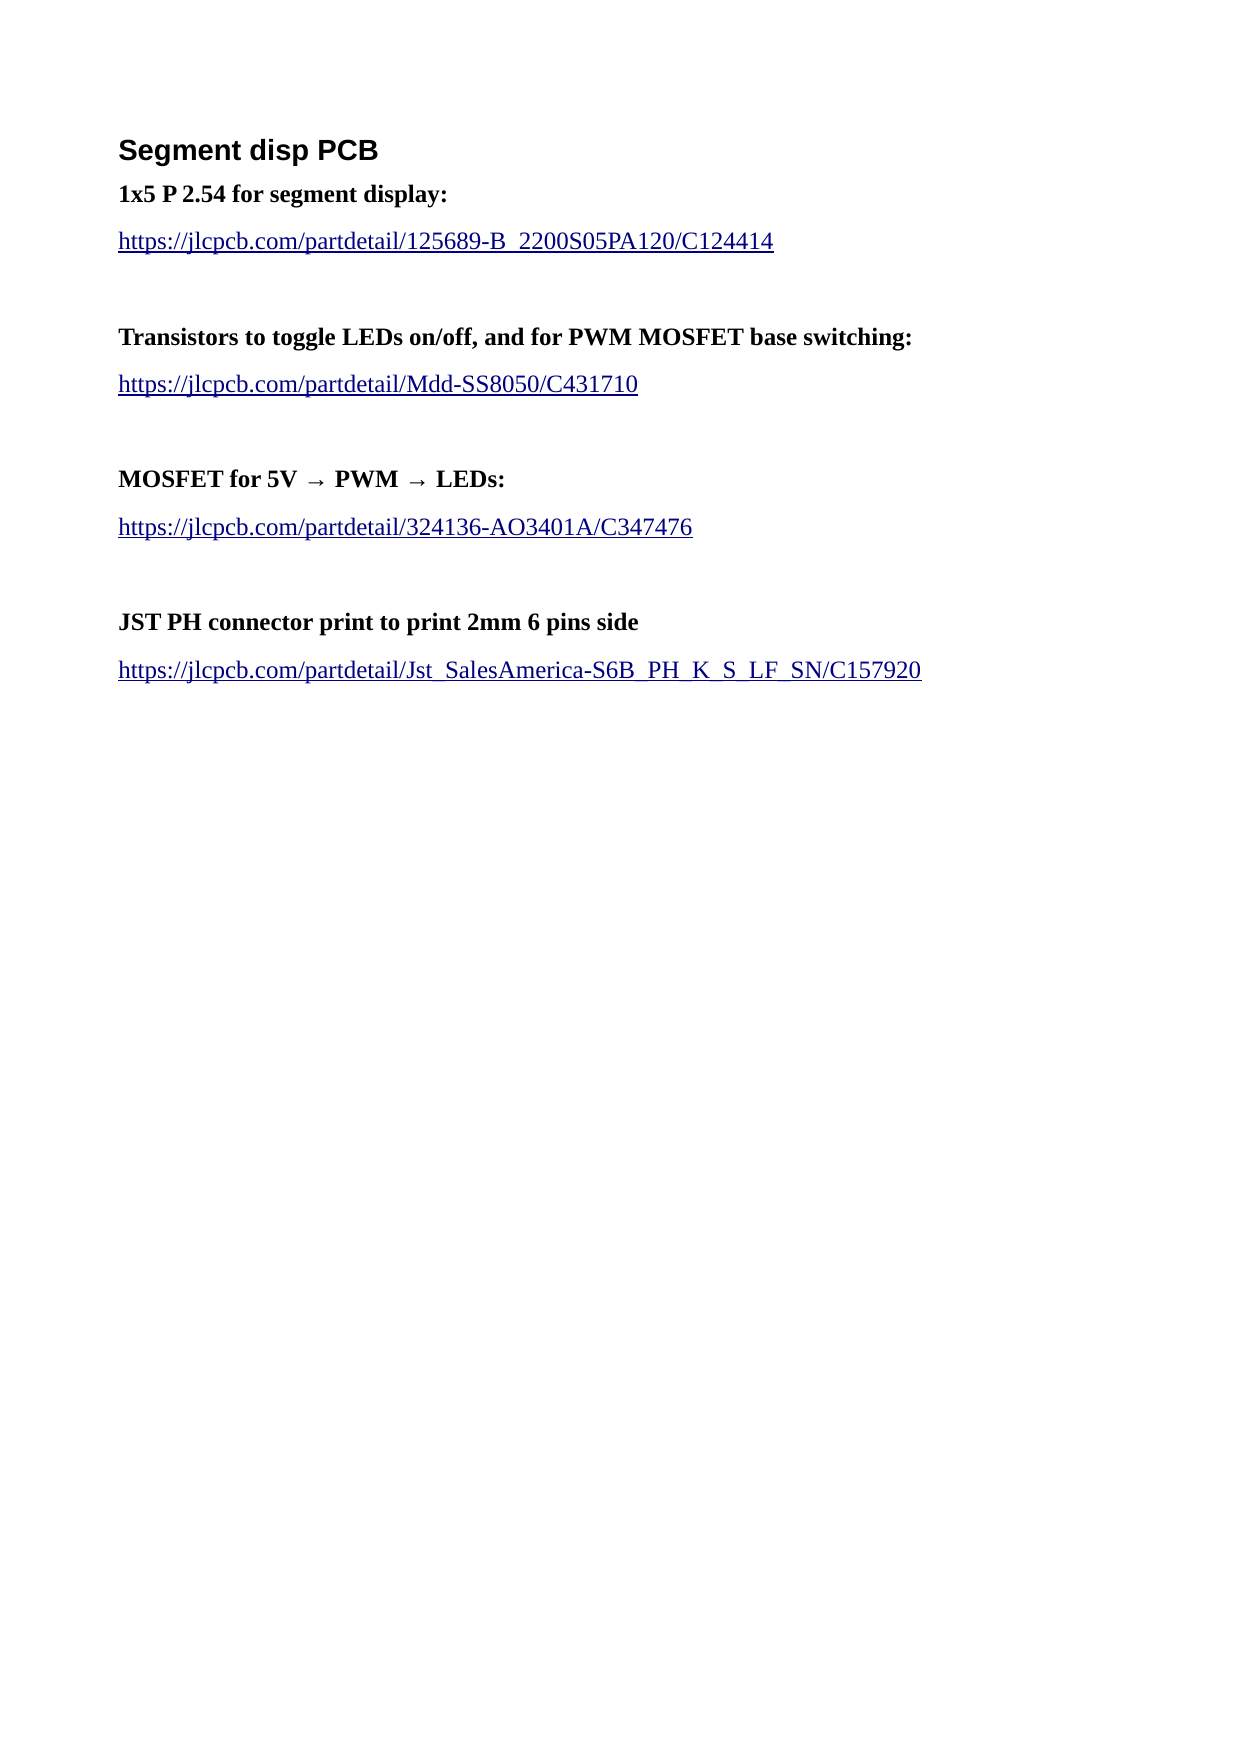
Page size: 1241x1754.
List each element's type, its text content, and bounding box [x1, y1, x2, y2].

text 1x5 P 2.54 for segment display: [118, 179, 1122, 207]
text https://jlcpcb.com/partdetail/125689-B_2200S05PA120/C124414 [118, 226, 1122, 255]
text MOSFET for 5V → PWM → LEDs: [118, 464, 1122, 493]
text https://jlcpcb.com/partdetail/Mdd-SS8050/C431710 [118, 369, 1122, 398]
text https://jlcpcb.com/partdetail/Jst_SalesAmerica-S6B_PH_K_S_LF_SN/C157920 [118, 655, 1122, 683]
text JST PH connector print to print 2mm 6 pins side [118, 607, 1122, 636]
subtitle Segment disp PCB [118, 133, 1122, 166]
text https://jlcpcb.com/partdetail/324136-AO3401A/C347476 [118, 512, 1122, 541]
text Transistors to toggle LEDs on/off, and for PWM MOSFET base switching: [118, 322, 1122, 350]
